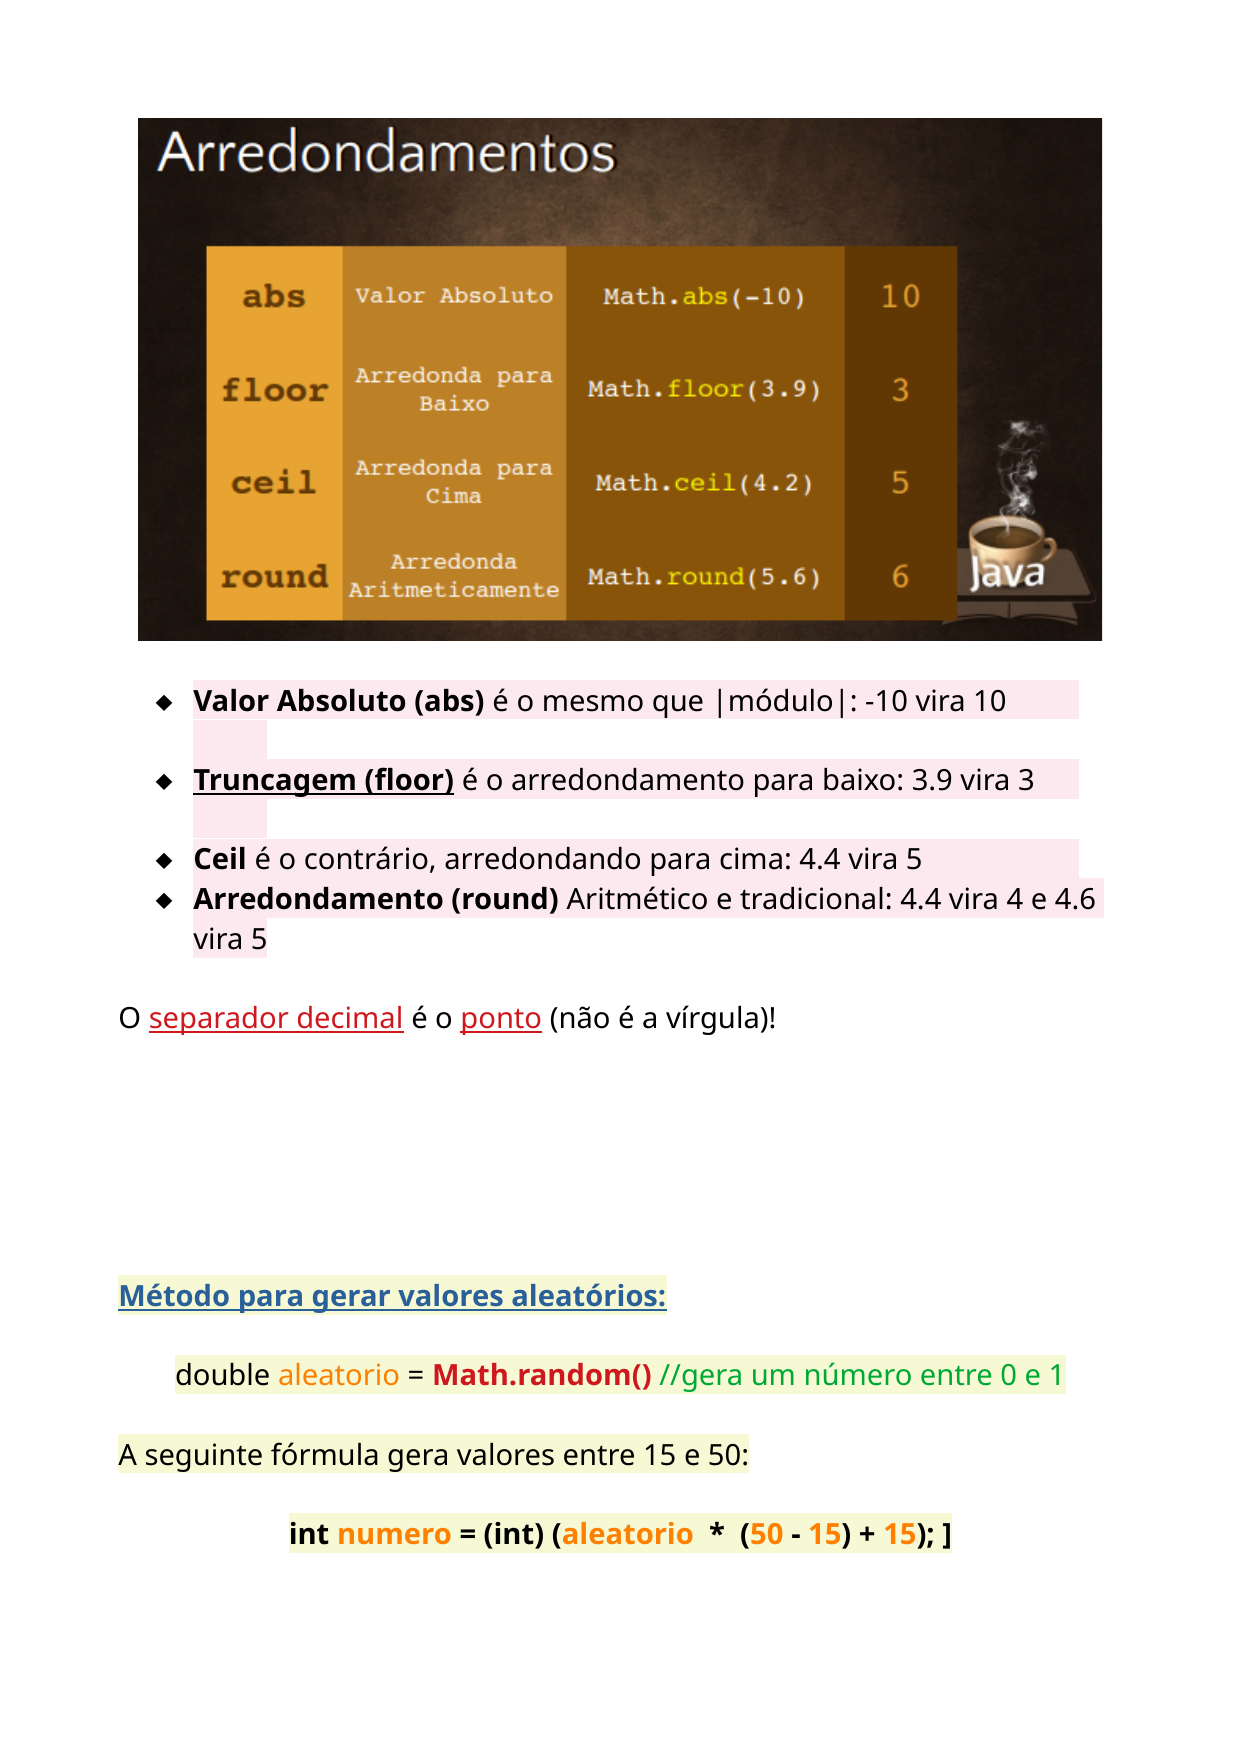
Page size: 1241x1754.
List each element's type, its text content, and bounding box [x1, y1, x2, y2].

list Truncagem (floor) é o arredondamento para baixo: 3.9 vira 3 [156, 759, 1122, 838]
text Método para gerar valores aleatórios: [118, 1275, 1122, 1315]
list Ceil é o contrário, arredondando para cima: 4.4 vira 5 [156, 838, 1122, 878]
text double aleatorio = Math.random() //gera um número entre 0 e 1 [118, 1354, 1122, 1394]
text A seguinte fórmula gera valores entre 15 e 50: [118, 1434, 1122, 1473]
list Valor Absoluto (abs) é o mesmo que |módulo|: -10 vira 10 [156, 680, 1122, 759]
text int numero = (int) (aleatorio * (50 - 15) + 15); ] [118, 1513, 1122, 1553]
list Arredondamento (round) Aritmético e tradicional: 4.4 vira 4 e 4.6 vira 5 [156, 878, 1122, 958]
text O separador decimal é o ponto (não é a vírgula)! [118, 997, 1122, 1037]
picture [138, 118, 1103, 641]
